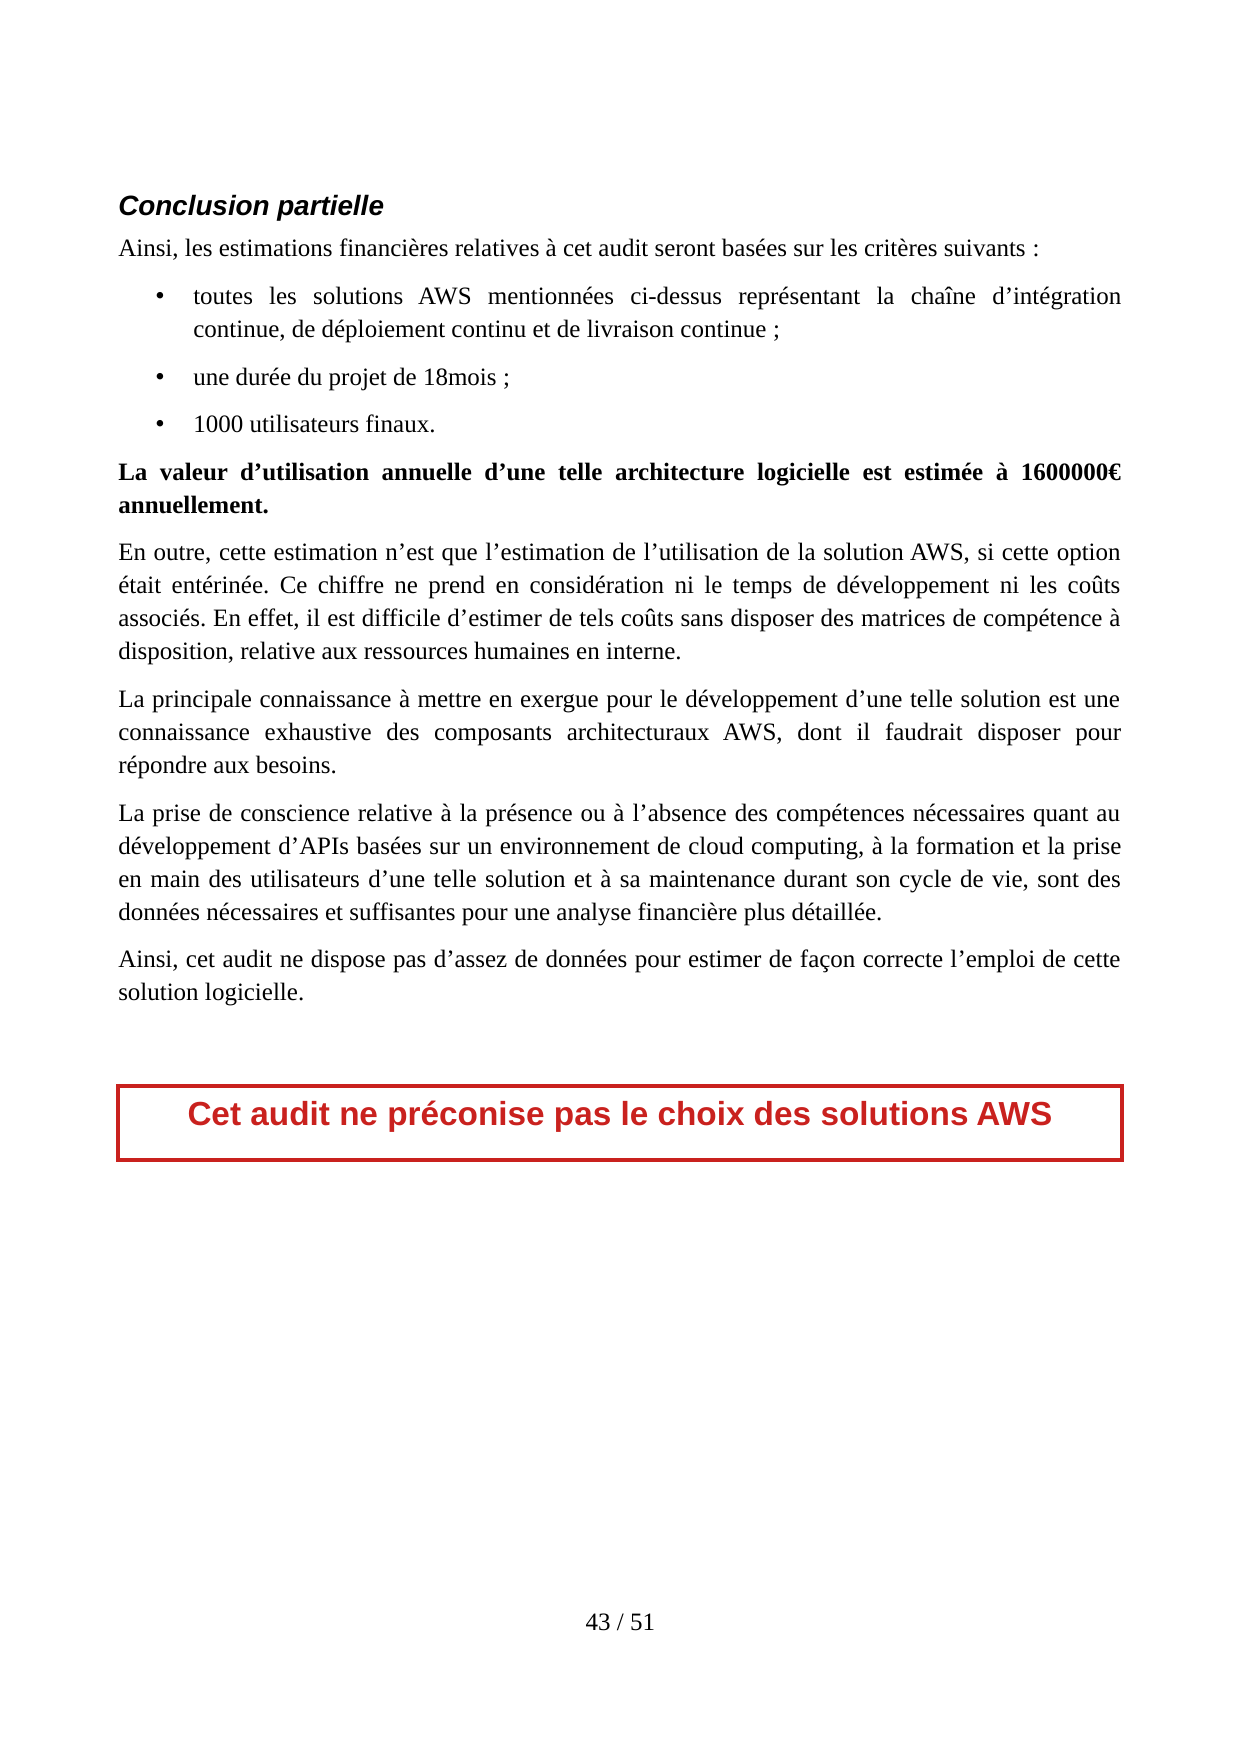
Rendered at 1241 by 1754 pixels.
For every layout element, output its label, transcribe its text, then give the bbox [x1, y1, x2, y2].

text Ainsi, cet audit ne dispose pas d’assez de données pour estimer de façon correcte l’emploi de cette solution logicielle. [118, 944, 1122, 1006]
list toutes les solutions AWS mentionnées ci-dessus représentant la chaîne d’intégration continue, de déploiement continu et de livraison continue ; [156, 281, 1122, 343]
list une durée du projet de 18mois ; [156, 362, 1122, 390]
text La prise de conscience relative à la présence ou à l’absence des compétences nécessaires quant au développement d’APIs basées sur un environnement de cloud computing, à la formation et la prise en main des utilisateurs d’une telle solution et à sa maintenance durant son cycle de vie, sont des données nécessaires et suffisantes pour une analyse financière plus détaillée. [118, 798, 1122, 926]
text La valeur d’utilisation annuelle d’une telle architecture logicielle est estimée à 1600000€ annuellement. [118, 457, 1122, 518]
text En outre, cette estimation n’est que l’estimation de l’utilisation de la solution AWS, si cette option était entérinée. Ce chiffre ne prend en considération ni le temps de développement ni les coûts associés. En effet, il est difficile d’estimer de tels coûts sans disposer des matrices de compétence à disposition, relative aux ressources humaines en interne. [118, 537, 1122, 665]
text La principale connaissance à mettre en exergue pour le développement d’une telle solution est une connaissance exhaustive des composants architecturaux AWS, dont il faudrait disposer pour répondre aux besoins. [118, 684, 1122, 779]
text Ainsi, les estimations financières relatives à cet audit seront basées sur les critères suivants : [118, 233, 1122, 262]
list 1000 utilisateurs finaux. [156, 409, 1122, 438]
table_header Cet audit ne préconise pas le choix des solutions AWS [120, 1088, 1120, 1158]
subtitle Conclusion partielle [118, 189, 1122, 221]
